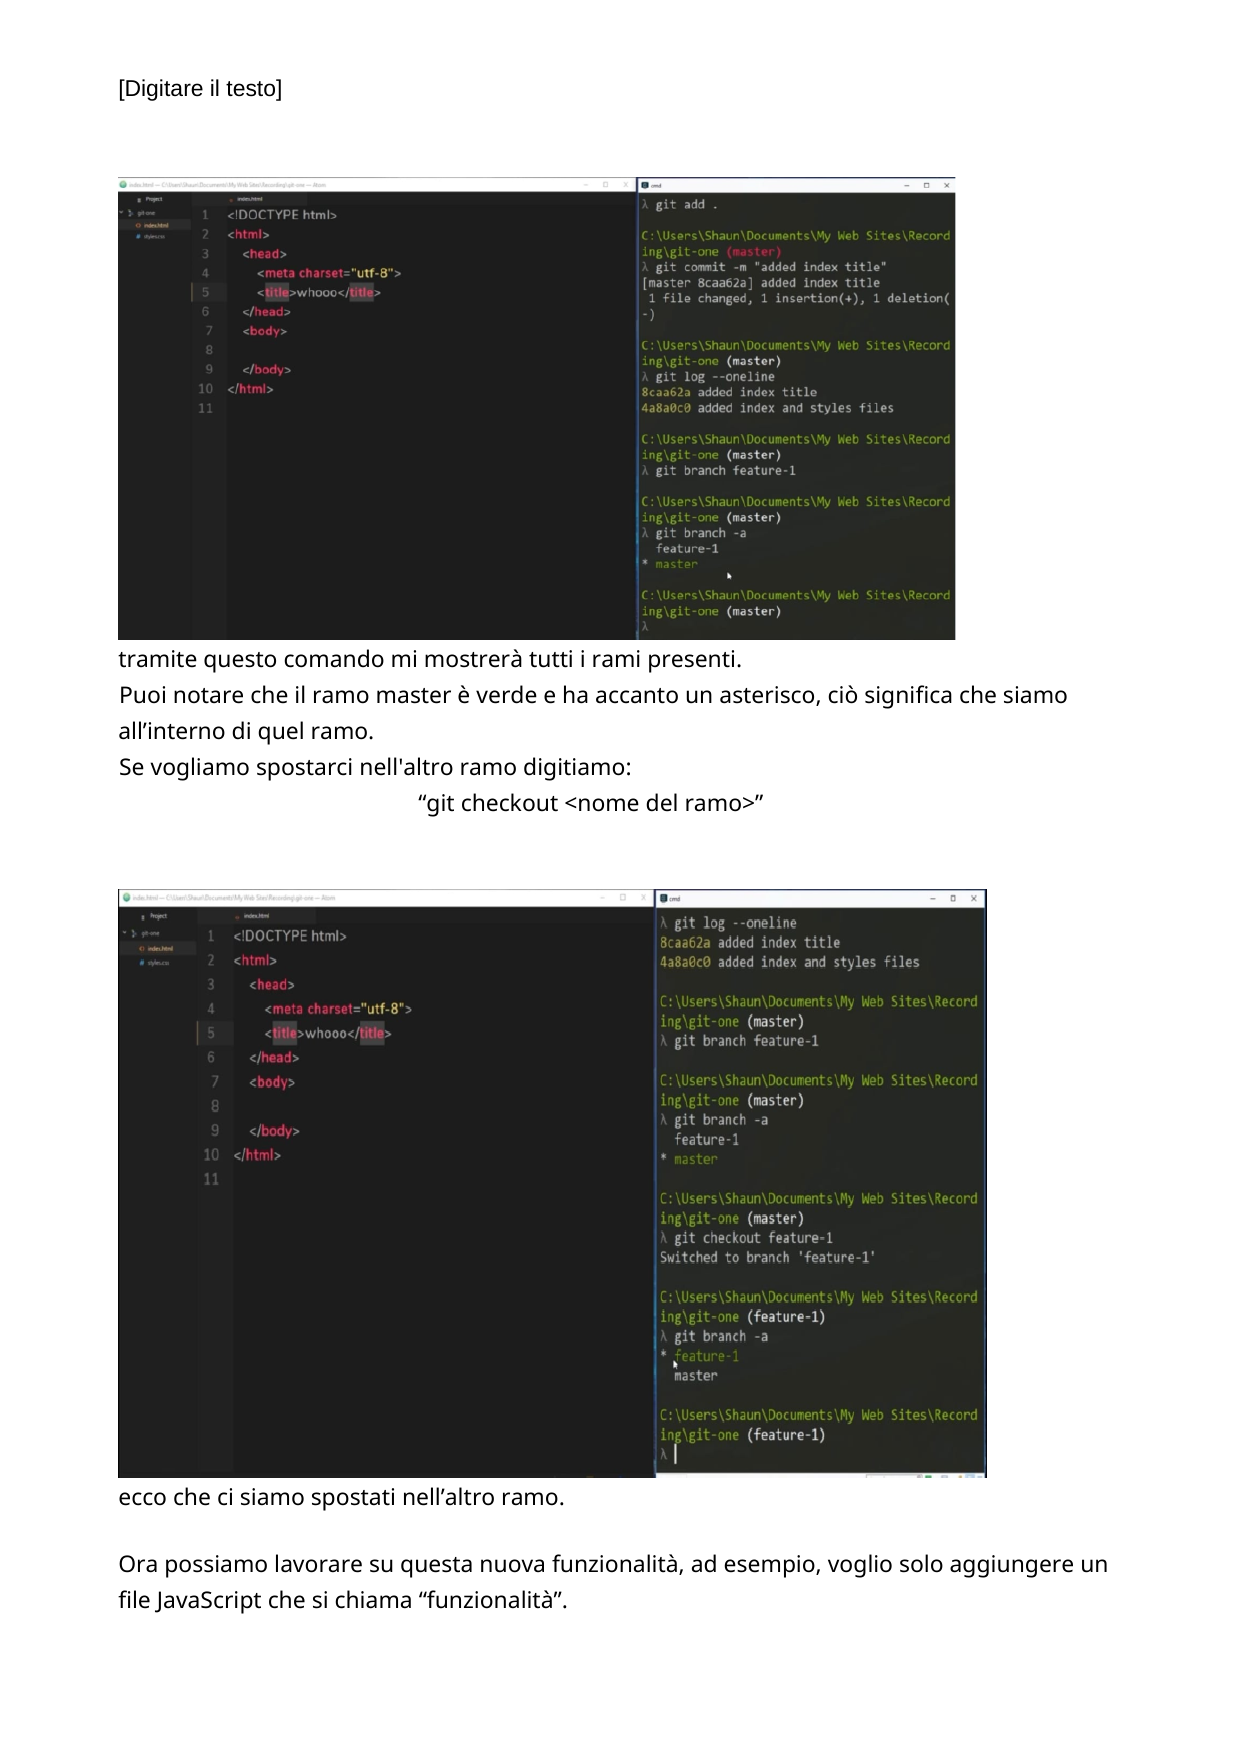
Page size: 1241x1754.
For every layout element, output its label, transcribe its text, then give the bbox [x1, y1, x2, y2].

text Se vogliamo spostarci nell'altro ramo digitiamo: [118, 751, 1124, 782]
text ecco che ci siamo spostati nell’altro ramo. [118, 1481, 1124, 1513]
text Puoi notare che il ramo master è verde e ha accanto un asterisco, ciò significa che siamo all’interno di quel ramo. [118, 679, 1124, 747]
text “git checkout <nome del ramo>” [118, 787, 1124, 818]
text Ora possiamo lavorare su questa nuova funzionalità, ad esempio, voglio solo aggiungere un file JavaScript che si chiama “funzionalità”. [118, 1548, 1124, 1616]
text tramite questo comando mi mostrerà tutti i rami presenti. [118, 643, 1124, 675]
picture [118, 889, 987, 1478]
picture [118, 177, 956, 640]
